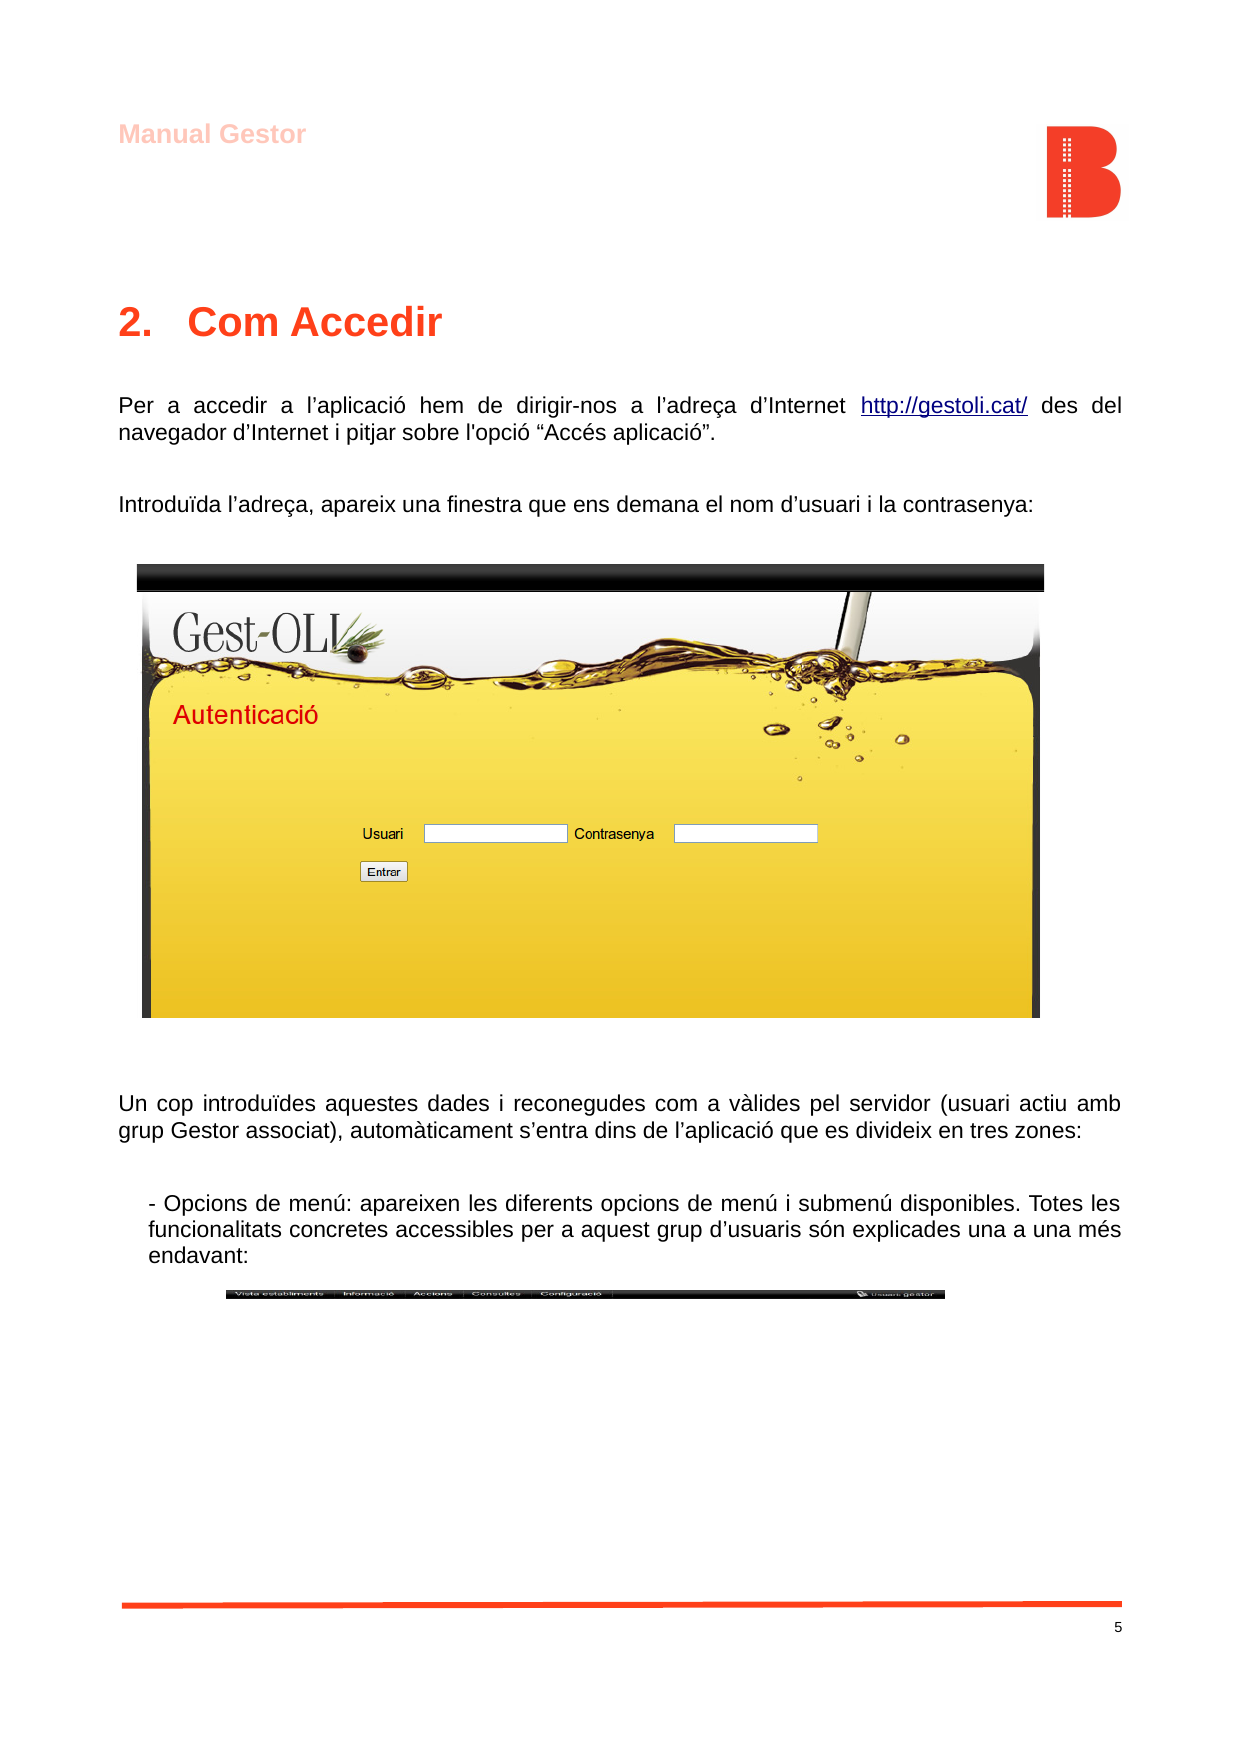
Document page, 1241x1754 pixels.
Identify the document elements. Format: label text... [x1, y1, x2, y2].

subtitle Com Accedir [118, 298, 1122, 346]
list - Opcions de menú: apareixen les diferents opcions de menú i submenú disponibles. Totes les funcionalitats concretes accessibles per a aquest grup d’usuaris són explicades una a una més endavant: [148, 1189, 1122, 1268]
text Introduïda l’adreça, apareix una finestra que ens demana el nom d’usuari i la contrasenya: [118, 491, 1122, 518]
picture [1036, 124, 1130, 221]
picture [136, 564, 1045, 1018]
picture [226, 1290, 945, 1299]
text Per a accedir a l’aplicació hem de dirigir-nos a l’adreça d’Internet http://gestoli.cat/ des del navegador d’Internet i pitjar sobre l'opció “Accés aplicació”. [118, 392, 1122, 445]
text Un cop introduïdes aquestes dades i reconegudes com a vàlides pel servidor (usuari actiu amb grup Gestor associat), automàticament s’entra dins de l’aplicació que es divideix en tres zones: [118, 1090, 1122, 1143]
